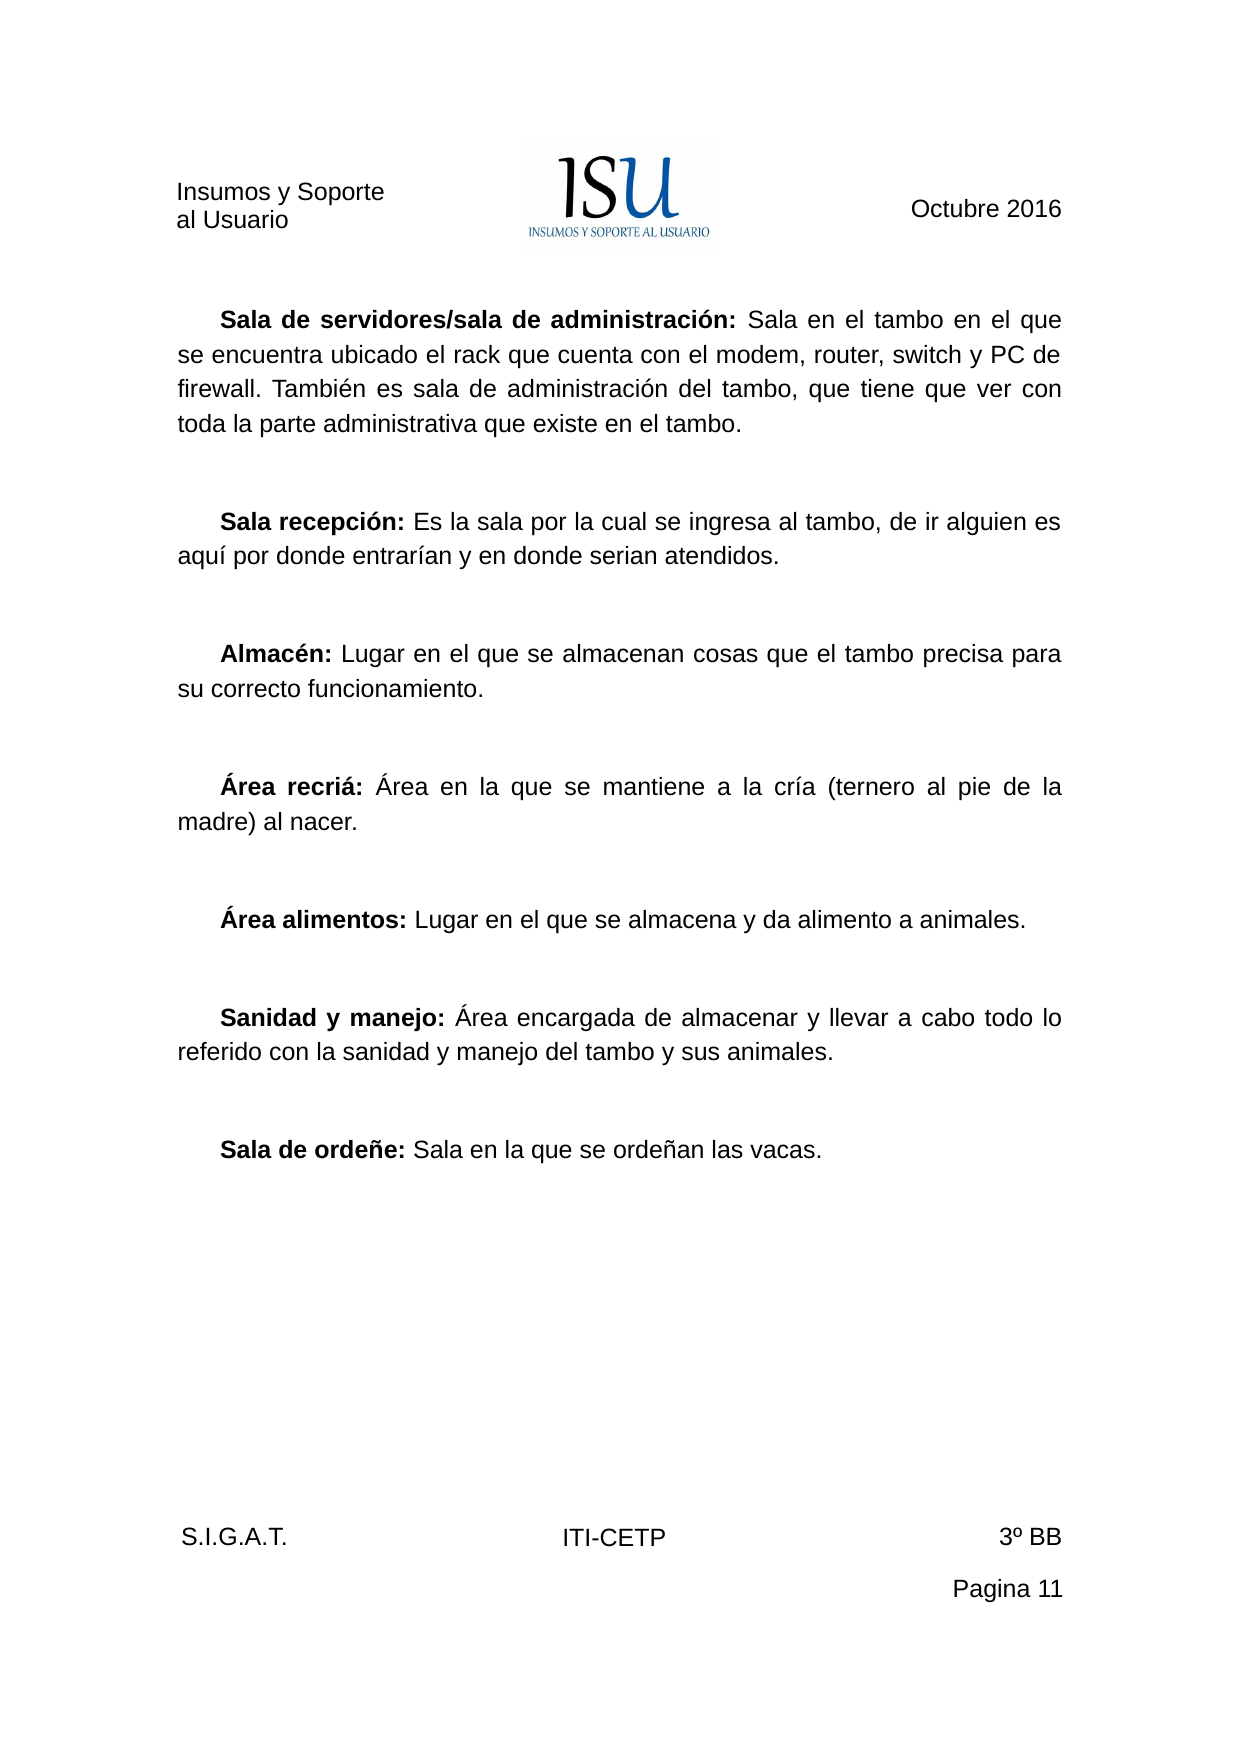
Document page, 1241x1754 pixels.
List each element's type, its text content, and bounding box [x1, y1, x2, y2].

text Área recriá: Área en la que se mantiene a la cría (ternero al pie de la madre) al nacer. [177, 772, 1063, 835]
text Área alimentos: Lugar en el que se almacena y da alimento a animales. [177, 904, 1063, 933]
text Sanidad y manejo: Área encargada de almacenar y llevar a cabo todo lo referido con la sanidad y manejo del tambo y sus animales. [177, 1003, 1063, 1066]
text Sala de servidores/sala de administración: Sala en el tambo en el que se encuentra ubicado el rack que cuenta con el modem, router, switch y PC de firewall. También es sala de administración del tambo, que tiene que ver con toda la parte administrativa que existe en el tambo. [177, 305, 1063, 437]
text Sala recepción: Es la sala por la cual se ingresa al tambo, de ir alguien es aquí por donde entrarían y en donde serian atendidos. [177, 507, 1063, 570]
text Sala de ordeñe: Sala en la que se ordeñan las vacas. [177, 1135, 1063, 1164]
text Almacén: Lugar en el que se almacenan cosas que el tambo precisa para su correcto funcionamiento. [177, 639, 1063, 703]
picture [517, 138, 723, 252]
